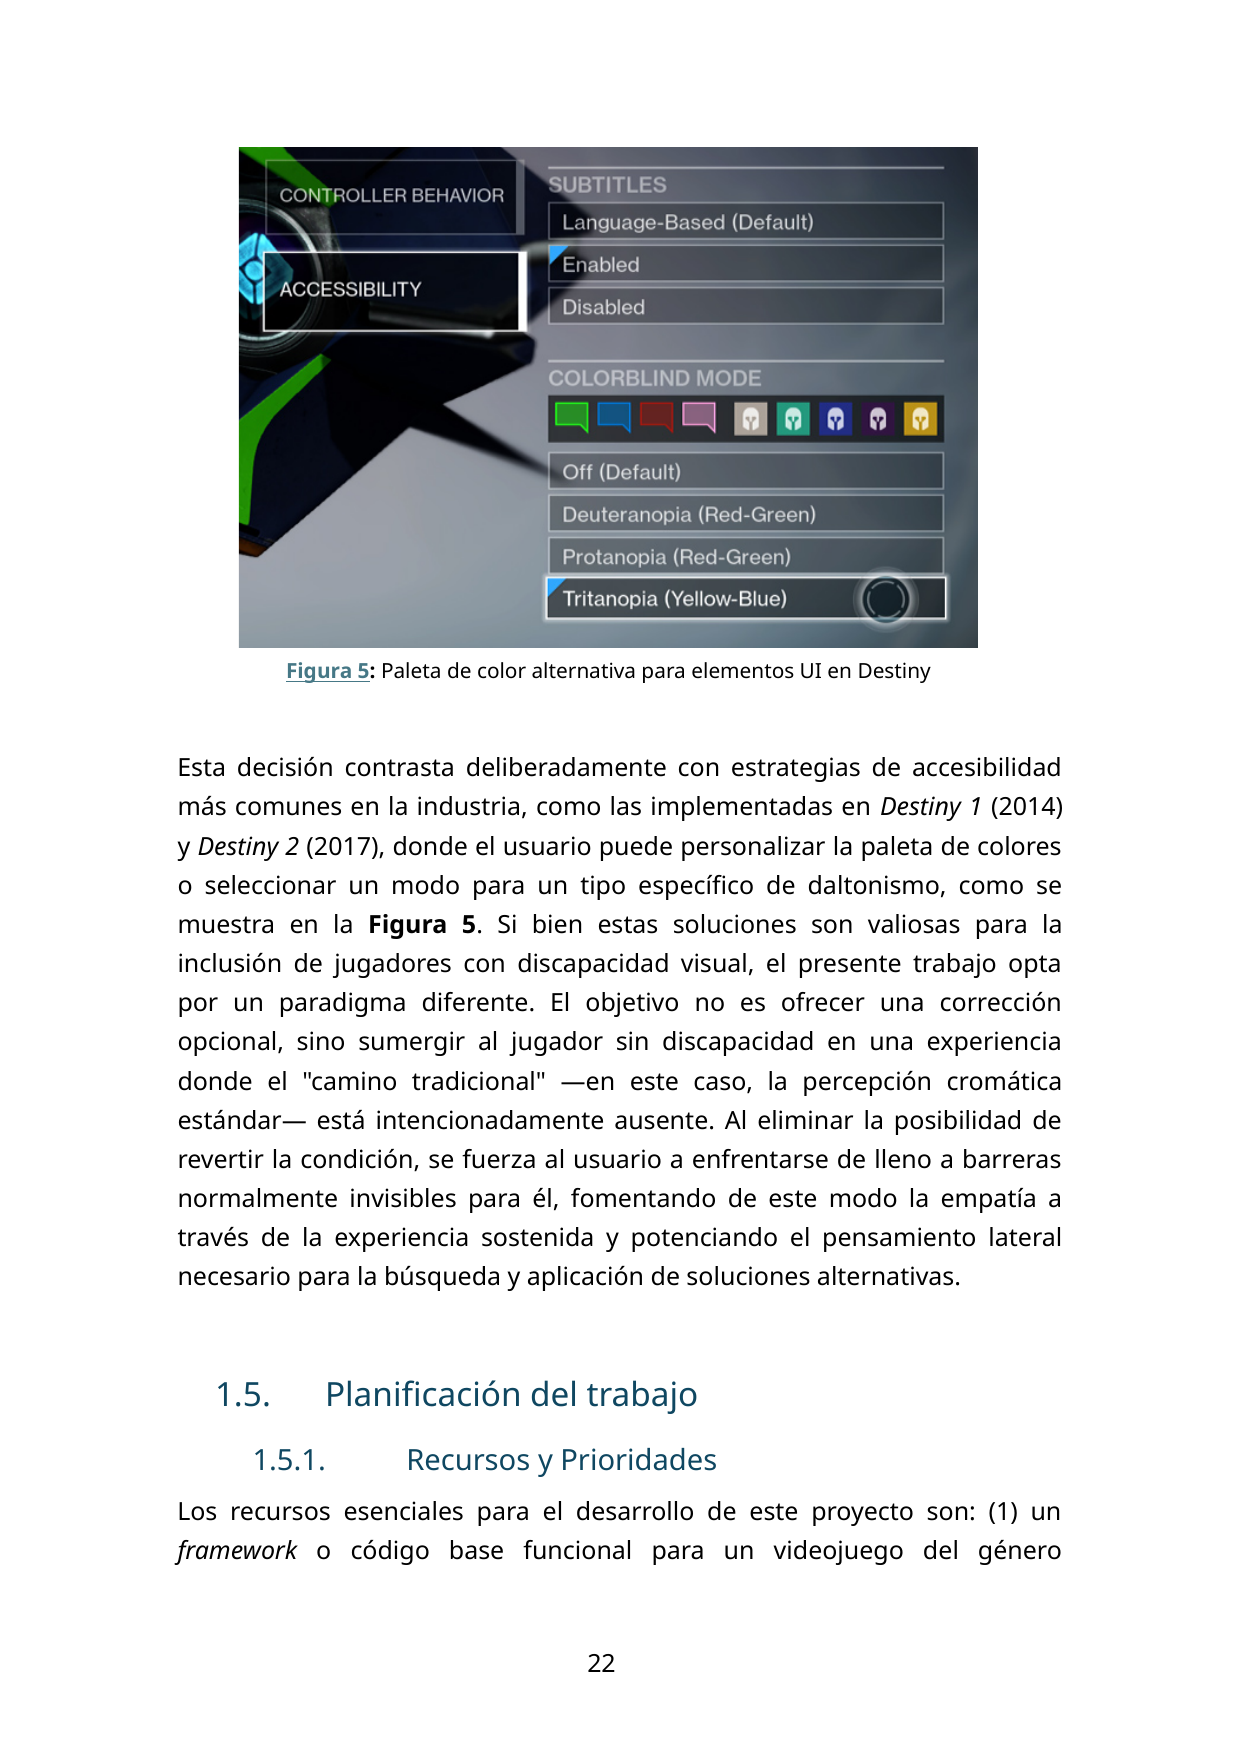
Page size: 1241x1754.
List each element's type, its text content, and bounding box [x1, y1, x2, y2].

table_header [978, 148, 1051, 648]
table_cell Figura 5: Paleta de color alternativa para elementos UI en Destiny [166, 648, 1051, 694]
text Los recursos esenciales para el desarrollo de este proyecto son: (1) un framework o código base funcional para un videojuego del género [177, 1493, 1063, 1567]
subtitle Planificación del trabajo [215, 1371, 1063, 1416]
table_header [166, 148, 238, 648]
text Esta decisión contrasta deliberadamente con estrategias de accesibilidad más comunes en la industria, como las implementadas en Destiny 1 (2014) y Destiny 2 (2017), donde el usuario puede personalizar la paleta de colores o seleccionar un modo para un tipo específico de daltonismo, como se muestra en la Figura 5. Si bien estas soluciones son valiosas para la inclusión de jugadores con discapacidad visual, el presente trabajo opta por un paradigma diferente. El objetivo no es ofrecer una corrección opcional, sino sumergir al jugador sin discapacidad en una experiencia donde el "camino tradicional" —en este caso, la percepción cromática estándar— está intencionadamente ausente. Al eliminar la posibilidad de revertir la condición, se fuerza al usuario a enfrentarse de lleno a barreras normalmente invisibles para él, fomentando de este modo la empatía a través de la experiencia sostenida y potenciando el pensamiento lateral necesario para la búsqueda y aplicación de soluciones alternativas. [177, 750, 1063, 1293]
picture [238, 147, 978, 648]
subtitle Recursos y Prioridades [252, 1439, 1063, 1479]
